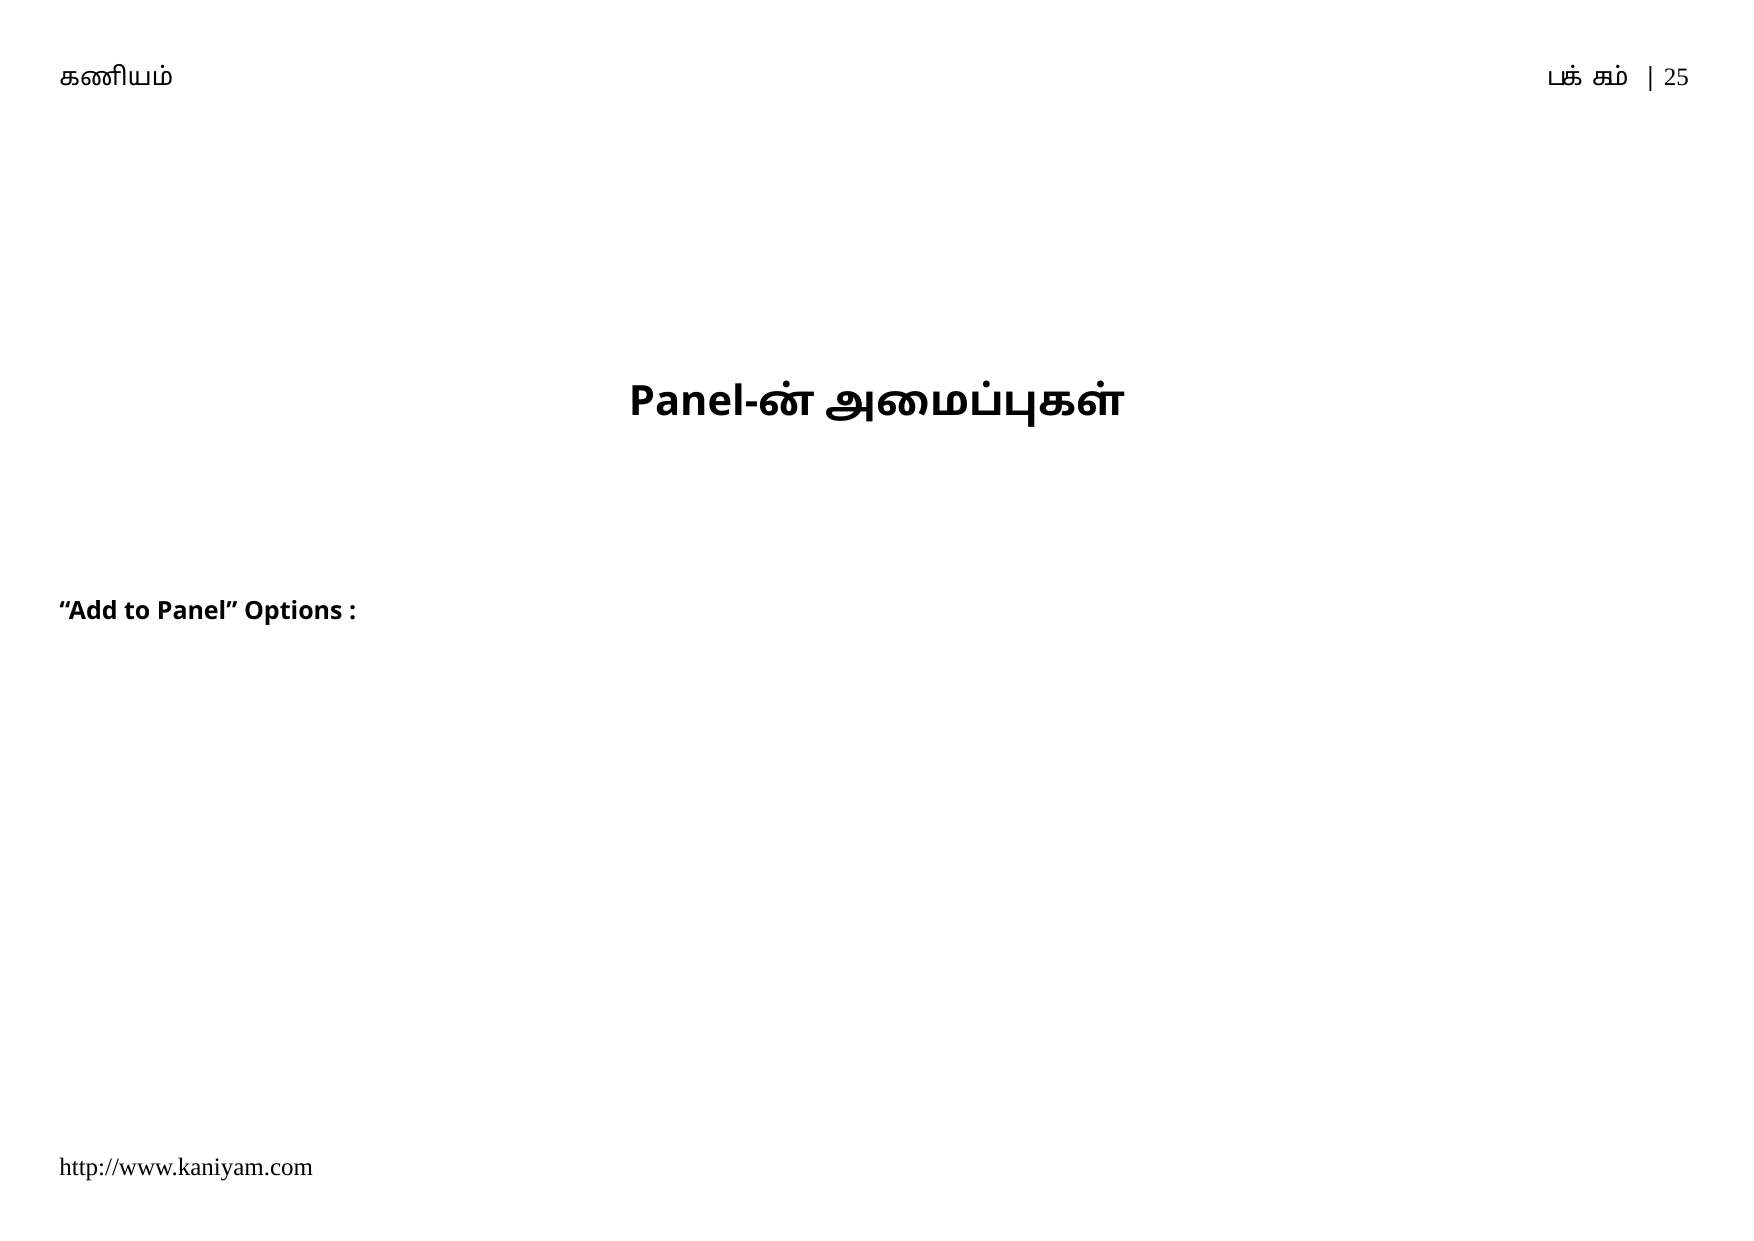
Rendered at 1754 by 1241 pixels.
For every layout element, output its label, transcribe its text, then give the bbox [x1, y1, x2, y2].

text “Add to Panel” Options : [59, 592, 1695, 626]
subtitle Panel-ன் அமைப்புகள் [59, 371, 1695, 432]
